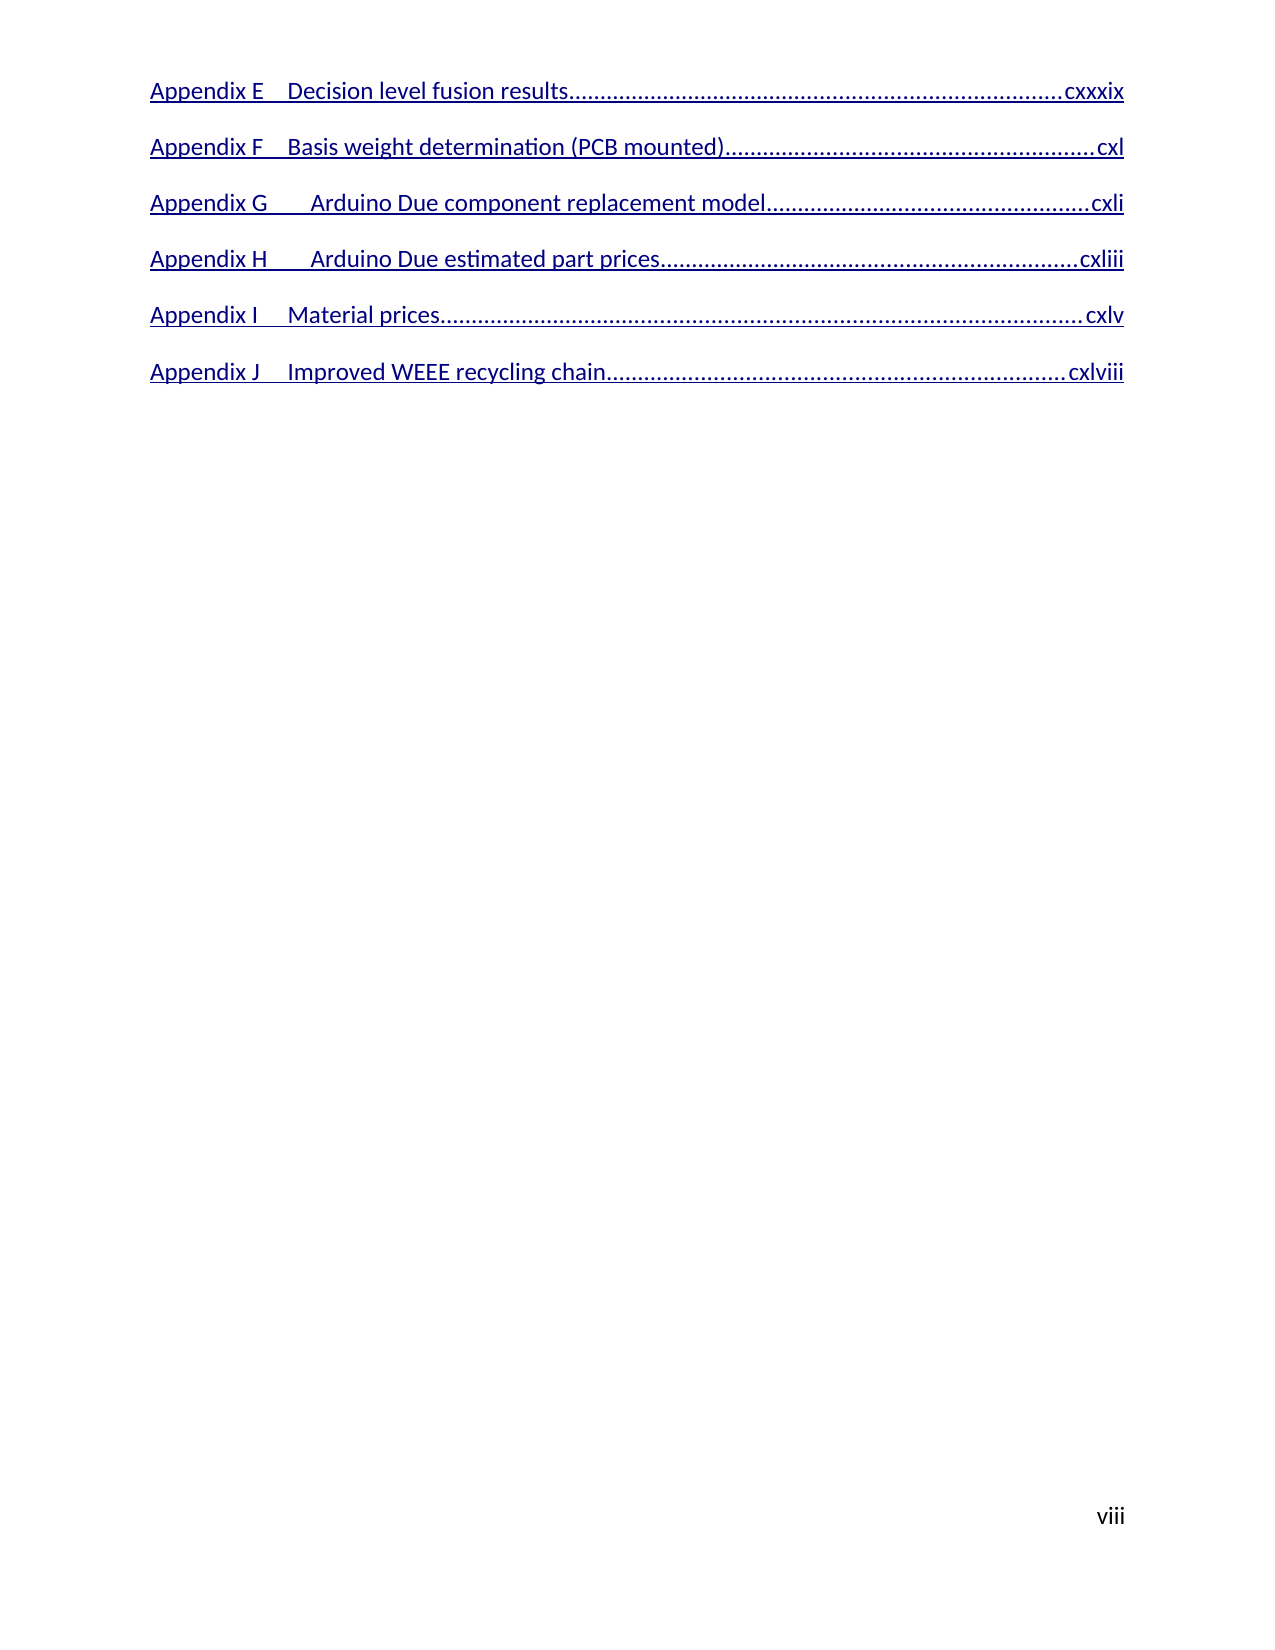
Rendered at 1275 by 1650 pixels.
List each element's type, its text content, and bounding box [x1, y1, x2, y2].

text Appendix I Material prices cxlv [150, 299, 1125, 330]
text Appendix G Arduino Due component replacement model cxli [150, 187, 1125, 218]
text Appendix H Arduino Due estimated part prices cxliii [150, 243, 1125, 274]
text Appendix J Improved WEEE recycling chain cxlviii [150, 356, 1125, 386]
text Appendix F Basis weight determination (PCB mounted) cxl [150, 131, 1125, 162]
text Appendix E Decision level fusion results cxxxix [150, 75, 1125, 106]
